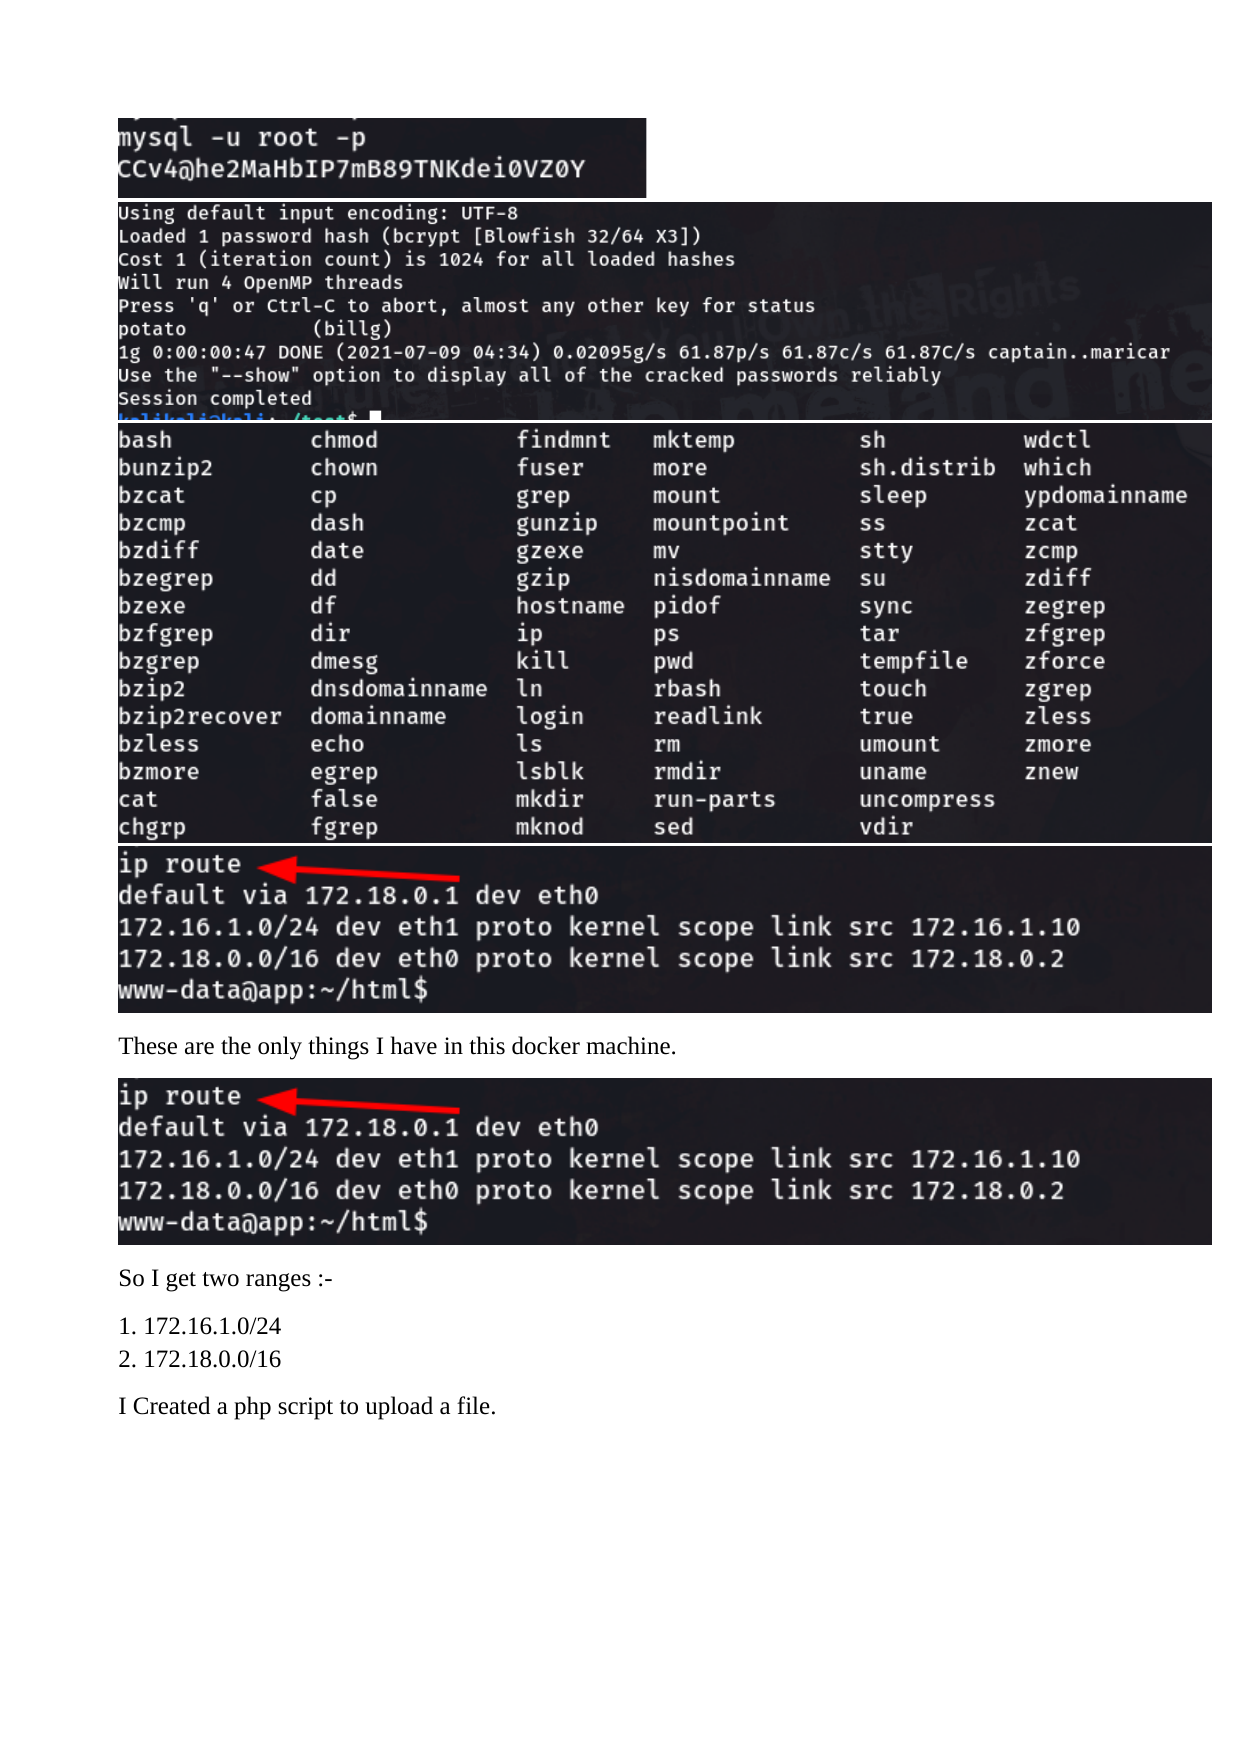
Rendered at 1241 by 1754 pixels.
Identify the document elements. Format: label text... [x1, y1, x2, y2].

picture [118, 846, 1212, 1013]
picture [118, 423, 1212, 843]
picture [118, 118, 647, 198]
text 1. 172.16.1.0/24 2. 172.18.0.0/16 [118, 1311, 1122, 1372]
picture [118, 1078, 1212, 1245]
text These are the only things I have in this docker machine. [118, 1031, 1122, 1060]
text So I get two ranges :- [118, 1263, 1122, 1292]
picture [118, 202, 1212, 420]
text I Created a php script to upload a file. [118, 1391, 1122, 1420]
